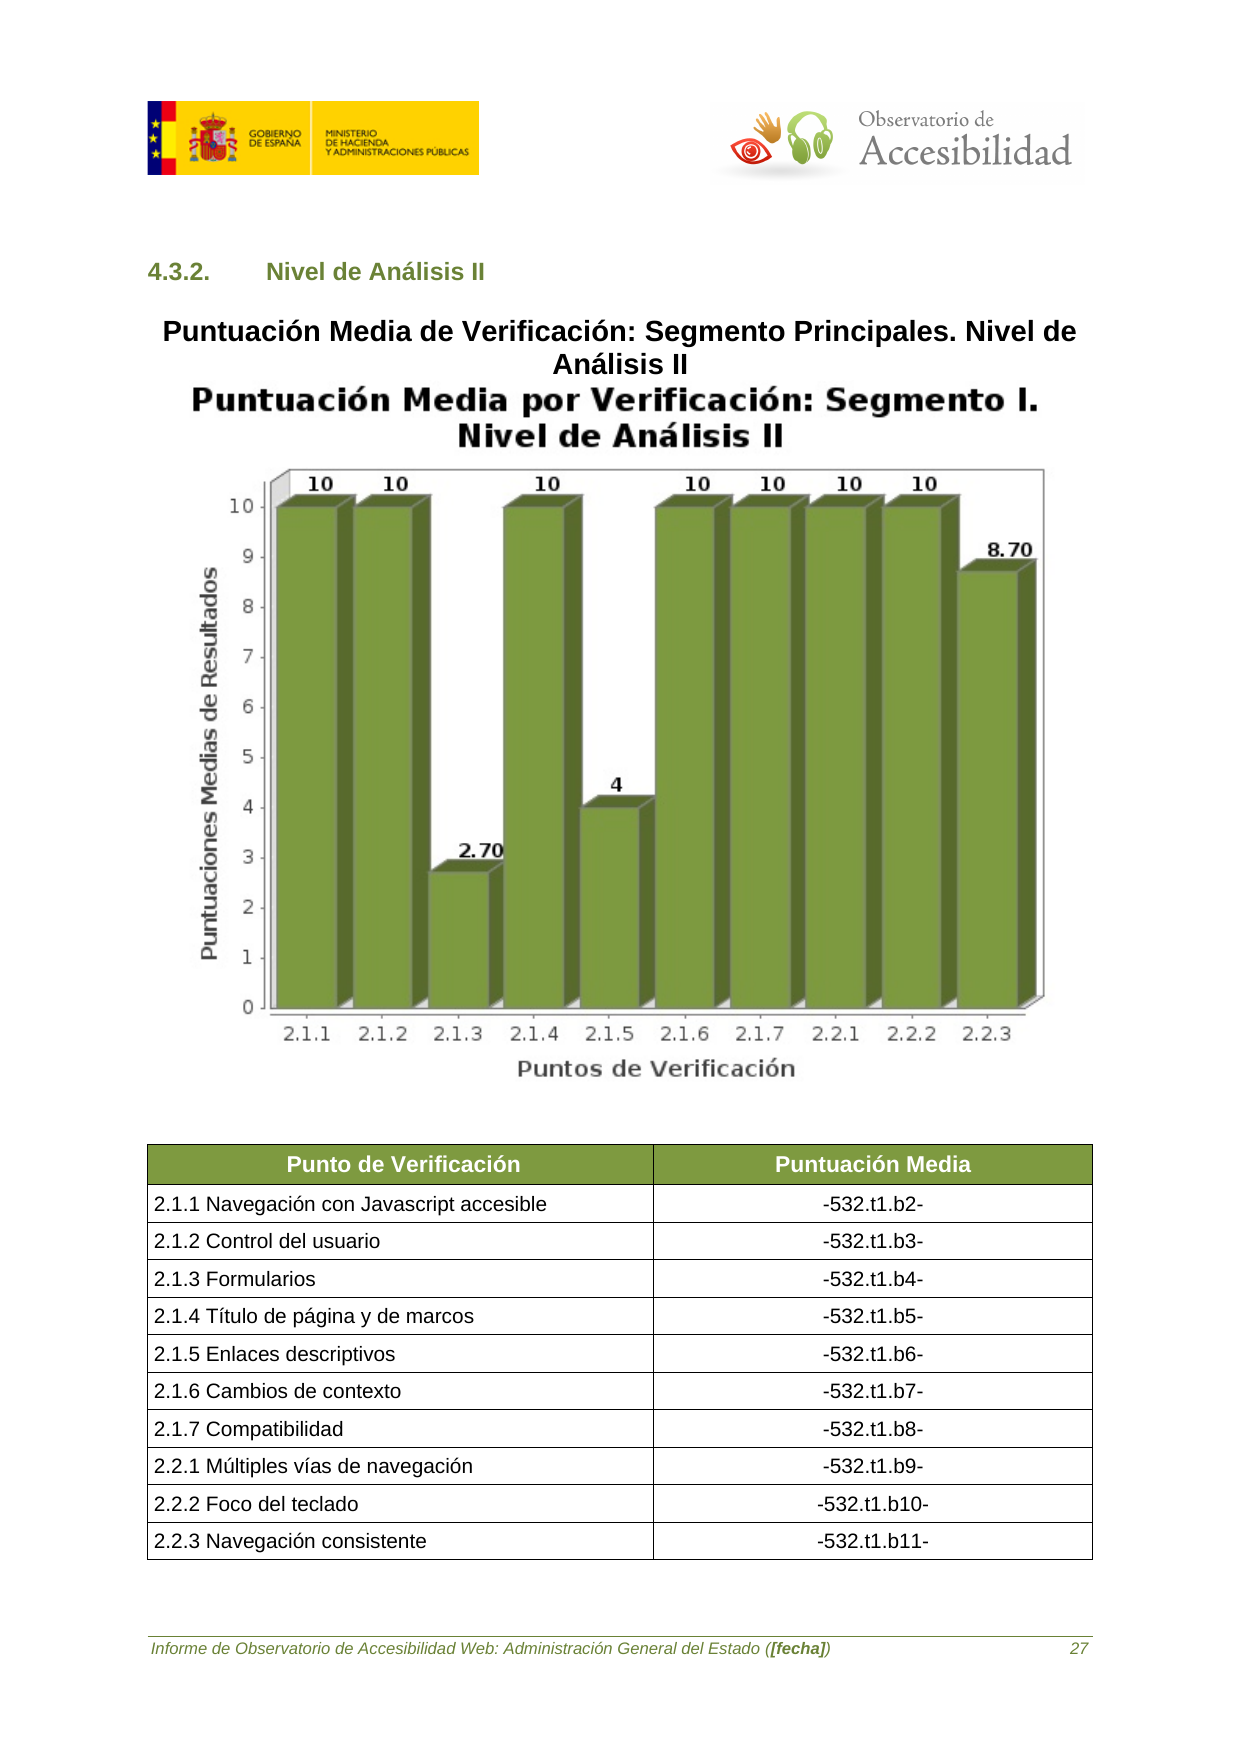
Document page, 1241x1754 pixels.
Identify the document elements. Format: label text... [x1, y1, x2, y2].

table_cell -532.t1.b11- [654, 1523, 1092, 1559]
picture [147, 101, 479, 175]
table_header Punto de Verificación [148, 1145, 653, 1184]
table_cell 2.2.3 Navegación consistente [148, 1523, 653, 1559]
table_cell -532.t1.b3- [654, 1223, 1092, 1259]
subtitle Nivel de Análisis II [148, 257, 1092, 286]
table_header Puntuación Media [654, 1145, 1092, 1184]
table_cell -532.t1.b7- [654, 1373, 1092, 1409]
picture [178, 380, 1062, 1091]
table_cell -532.t1.b5- [654, 1298, 1092, 1334]
table_cell 2.1.3 Formularios [148, 1260, 653, 1297]
table_cell -532.t1.b8- [654, 1410, 1092, 1447]
table_cell -532.t1.b2- [654, 1185, 1092, 1222]
table_cell -532.t1.b6- [654, 1335, 1092, 1372]
picture [710, 102, 1086, 185]
table_cell -532.t1.b9- [654, 1448, 1092, 1484]
table_cell 2.2.1 Múltiples vías de navegación [148, 1448, 653, 1484]
table_cell 2.1.6 Cambios de contexto [148, 1373, 653, 1409]
table_cell -532.t1.b4- [654, 1260, 1092, 1297]
table_cell 2.1.4 Título de página y de marcos [148, 1298, 653, 1334]
table_cell 2.1.7 Compatibilidad [148, 1410, 653, 1447]
table_cell -532.t1.b10- [654, 1485, 1092, 1522]
table_cell 2.2.2 Foco del teclado [148, 1485, 653, 1522]
table_cell 2.1.1 Navegación con Javascript accesible [148, 1185, 653, 1222]
table_cell 2.1.5 Enlaces descriptivos [148, 1335, 653, 1372]
text Puntuación Media de Verificación: Segmento Principales. Nivel de Análisis II [148, 314, 1092, 381]
table_cell 2.1.2 Control del usuario [148, 1223, 653, 1259]
